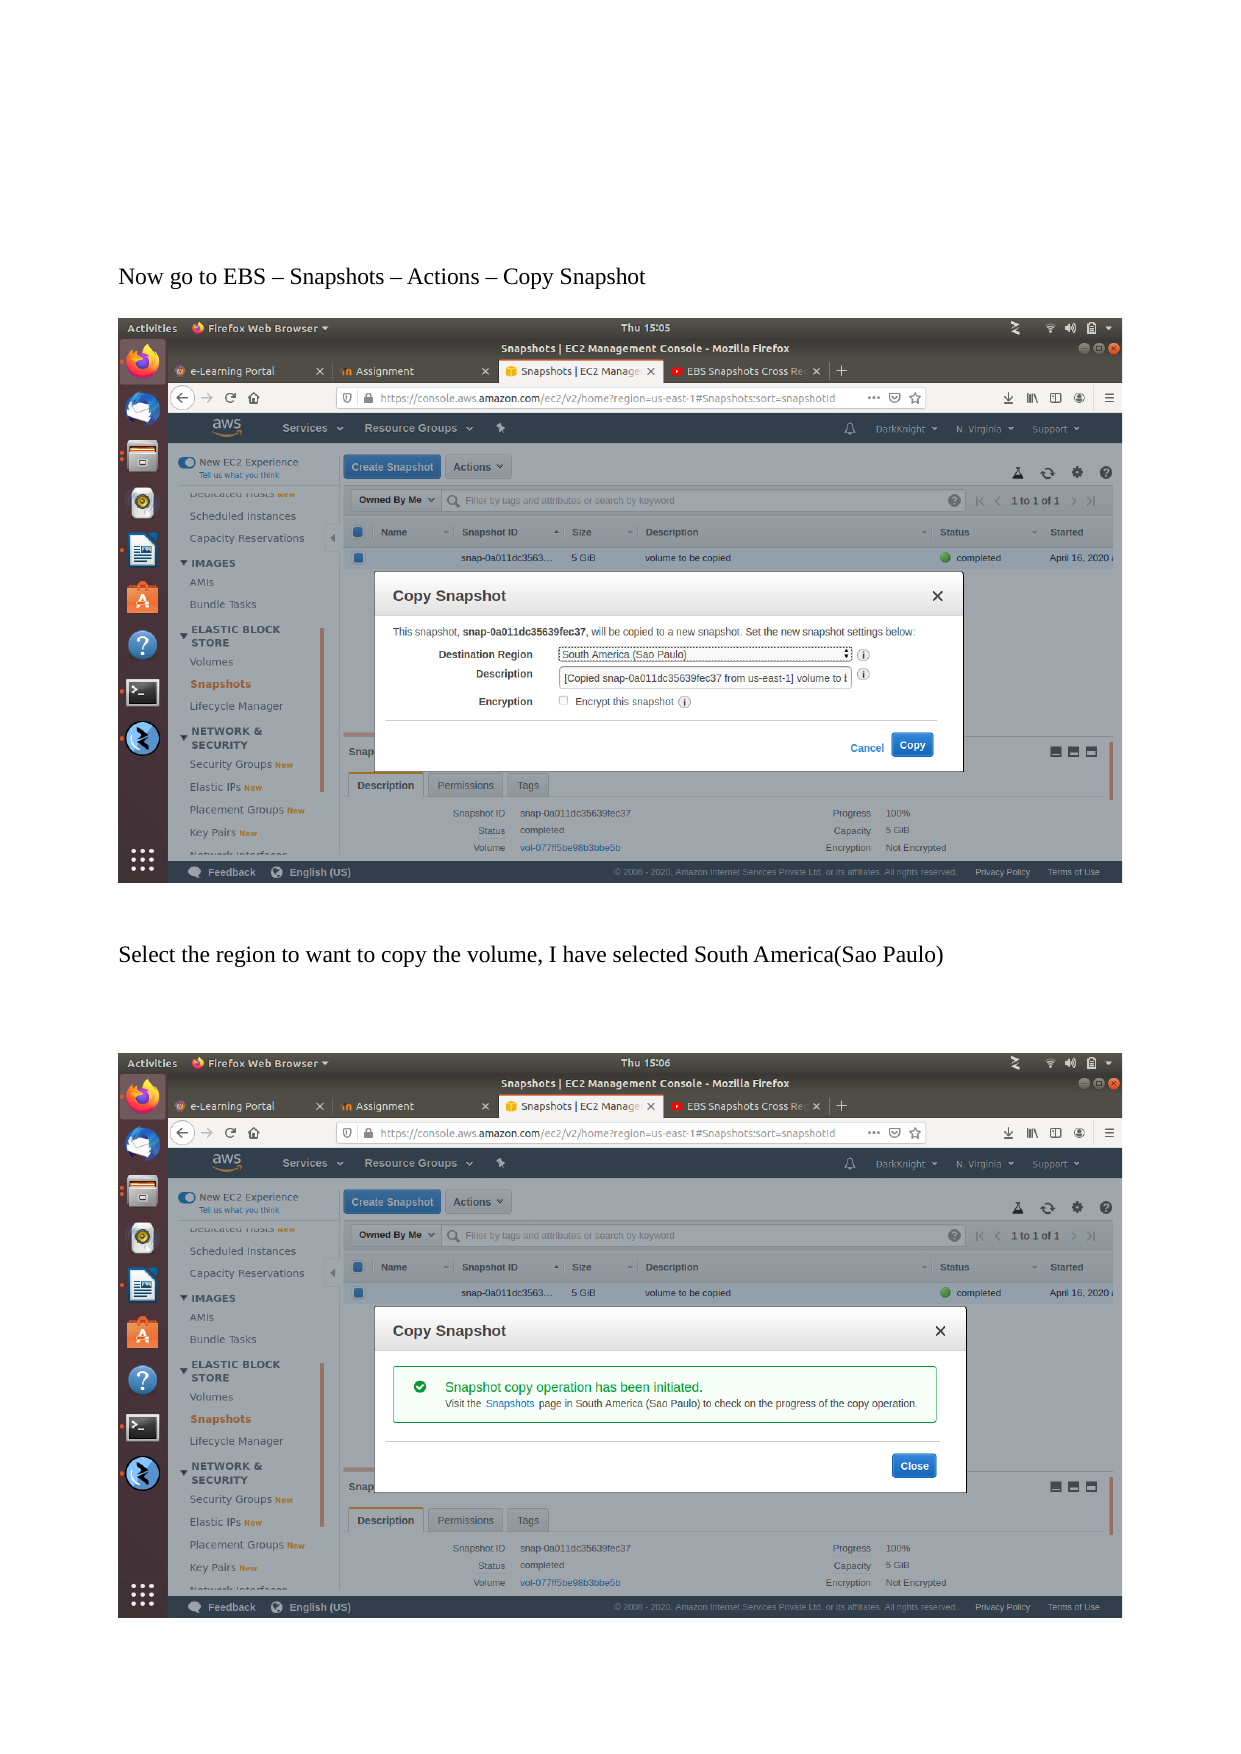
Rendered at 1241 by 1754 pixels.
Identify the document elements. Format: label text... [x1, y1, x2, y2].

text Now go to EBS – Snapshots – Actions – Copy Snapshot [118, 263, 1122, 289]
picture [118, 318, 1123, 883]
picture [118, 1053, 1123, 1618]
text Select the region to want to copy the volume, I have selected South America(Sao Paulo) [118, 940, 1122, 967]
